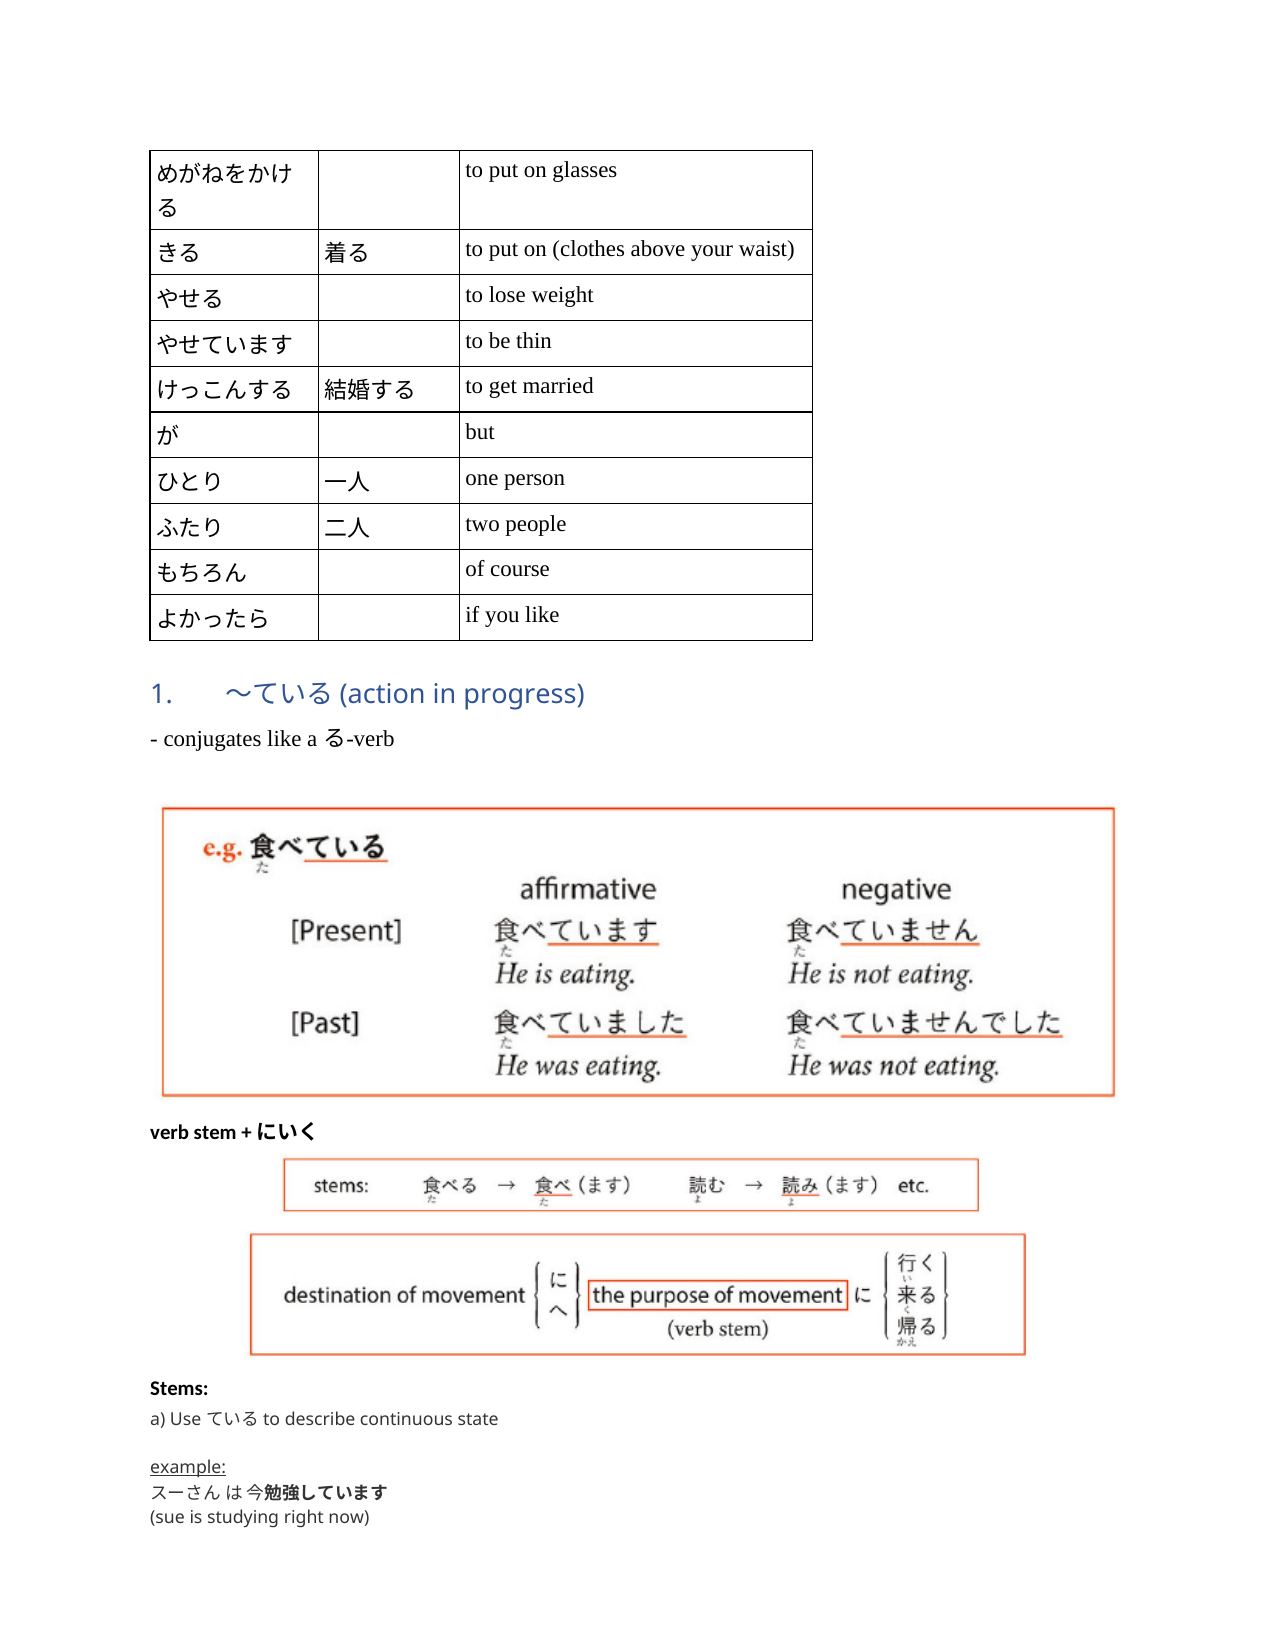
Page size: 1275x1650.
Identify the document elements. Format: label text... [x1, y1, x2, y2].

table_cell [319, 321, 459, 366]
table_cell が [151, 413, 318, 457]
table_cell of course [460, 550, 812, 594]
subtitle ～ている (action in progress) [150, 672, 1125, 711]
table_cell ひとり [151, 458, 318, 503]
table_cell けっこんする [151, 367, 318, 411]
table_cell もちろん [151, 550, 318, 594]
table_cell to put on (clothes above your waist) [460, 230, 812, 274]
table_cell to lose weight [460, 275, 812, 320]
table_cell if you like [460, 595, 812, 640]
text a) Use ている to describe continuous state [150, 1404, 1125, 1430]
table_cell two people [460, 504, 812, 548]
table_cell [319, 550, 459, 594]
text スーさん は 今勉強しています [150, 1479, 1125, 1504]
table_cell [319, 275, 459, 320]
table_cell 二人 [319, 504, 459, 548]
table_cell めがねをかける [151, 151, 318, 228]
table_cell to get married [460, 367, 812, 411]
table_cell やせています [151, 321, 318, 366]
table_cell よかったら [151, 595, 318, 640]
picture [150, 798, 1125, 1105]
text Stems: [150, 1148, 1125, 1404]
picture [239, 1227, 1036, 1361]
picture [279, 1153, 984, 1214]
table_cell 一人 [319, 458, 459, 503]
text example: [150, 1454, 1125, 1479]
table_cell [319, 151, 459, 228]
text (sue is studying right now) [150, 1504, 1125, 1528]
table_cell to put on glasses [460, 151, 812, 228]
table_cell [319, 413, 459, 457]
table_cell 結婚する [319, 367, 459, 411]
table_cell one person [460, 458, 812, 503]
text verb stem + にいく [150, 1105, 1125, 1148]
table_cell but [460, 413, 812, 457]
text - conjugates like a る-verb [150, 711, 1125, 755]
table_cell 着る [319, 230, 459, 274]
table_cell [319, 595, 459, 640]
table_cell やせる [151, 275, 318, 320]
text [150, 755, 1125, 798]
table_cell ふたり [151, 504, 318, 548]
table_cell きる [151, 230, 318, 274]
table_cell to be thin [460, 321, 812, 366]
